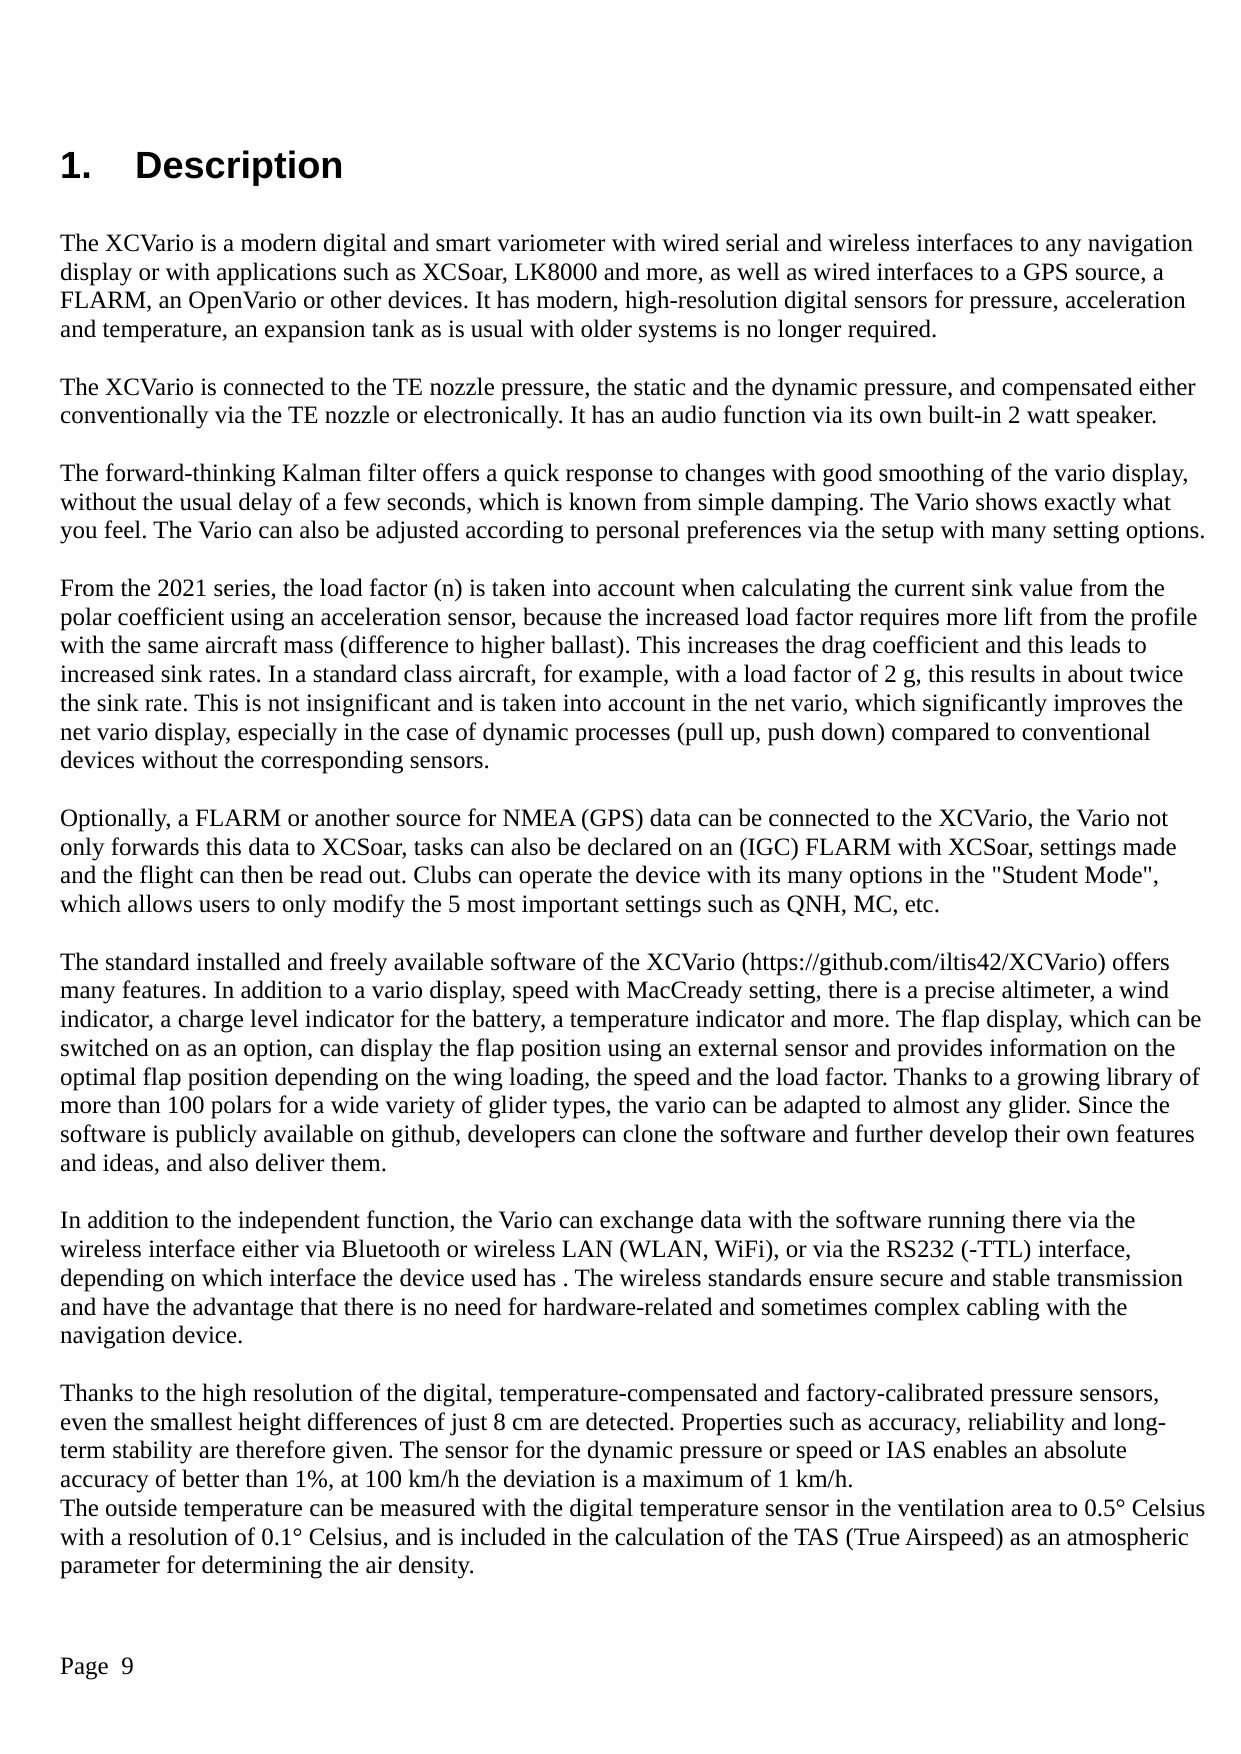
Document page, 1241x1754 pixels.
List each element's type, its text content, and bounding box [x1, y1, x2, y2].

text The forward-thinking Kalman filter offers a quick response to changes with good smoothing of the vario display, without the usual delay of a few seconds, which is known from simple damping. The Vario shows exactly what you feel. The Vario can also be adjusted according to personal preferences via the setup with many setting options. From the 2021 series, the load factor (n) is taken into account when calculating the current sink value from the polar coefficient using an acceleration sensor, because the increased load factor requires more lift from the profile with the same aircraft mass (difference to higher ballast). This increases the drag coefficient and this leads to increased sink rates. In a standard class aircraft, for example, with a load factor of 2 g, this results in about twice the sink rate. This is not insignificant and is taken into account in the net vario, which significantly improves the net vario display, especially in the case of dynamic processes (pull up, push down) compared to conventional devices without the corresponding sensors. [60, 458, 1207, 774]
subtitle Description [60, 143, 1207, 187]
text In addition to the independent function, the Vario can exchange data with the software running there via the wireless interface either via Bluetooth or wireless LAN (WLAN, WiFi), or via the RS232 (-TTL) interface, depending on which interface the device used has . The wireless standards ensure secure and stable transmission and have the advantage that there is no need for hardware-related and sometimes complex cabling with the navigation device. Thanks to the high resolution of the digital, temperature-compensated and factory-calibrated pressure sensors, even the smallest height differences of just 8 cm are detected. Properties such as accuracy, reliability and long-term stability are therefore given. The sensor for the dynamic pressure or speed or IAS enables an absolute accuracy of better than 1%, at 100 km/h the deviation is a maximum of 1 km/h. The outside temperature can be measured with the digital temperature sensor in the ventilation area to 0.5° Celsius with a resolution of 0.1° Celsius, and is included in the calculation of the TAS (True Airspeed) as an atmospheric parameter for determining the air density. [60, 1206, 1207, 1579]
text Optionally, a FLARM or another source for NMEA (GPS) data can be connected to the XCVario, the Vario not only forwards this data to XCSoar, tasks can also be declared on an (IGC) FLARM with XCSoar, settings made and the flight can then be read out. Clubs can operate the device with its many options in the "Student Mode", which allows users to only modify the 5 most important settings such as QNH, MC, etc. [60, 803, 1207, 918]
text The standard installed and freely available software of the XCVario (https://github.com/iltis42/XCVario) offers many features. In addition to a vario display, speed with MacCready setting, there is a precise altimeter, a wind indicator, a charge level indicator for the battery, a temperature indicator and more. The flap display, which can be switched on as an option, can display the flap position using an external sensor and provides information on the optimal flap position depending on the wing loading, the speed and the load factor. Thanks to a growing library of more than 100 polars for a wide variety of glider types, the vario can be adapted to almost any glider. Since the software is publicly available on github, developers can clone the software and further develop their own features and ideas, and also deliver them. [60, 947, 1207, 1177]
text The XCVario is a modern digital and smart variometer with wired serial and wireless interfaces to any navigation display or with applications such as XCSoar, LK8000 and more, as well as wired interfaces to a GPS source, a FLARM, an OpenVario or other devices. It has modern, high-resolution digital sensors for pressure, acceleration and temperature, an expansion tank as is usual with older systems is no longer required. The XCVario is connected to the TE nozzle pressure, the static and the dynamic pressure, and compensated either conventionally via the TE nozzle or electronically. It has an audio function via its own built-in 2 watt speaker. [60, 228, 1207, 429]
